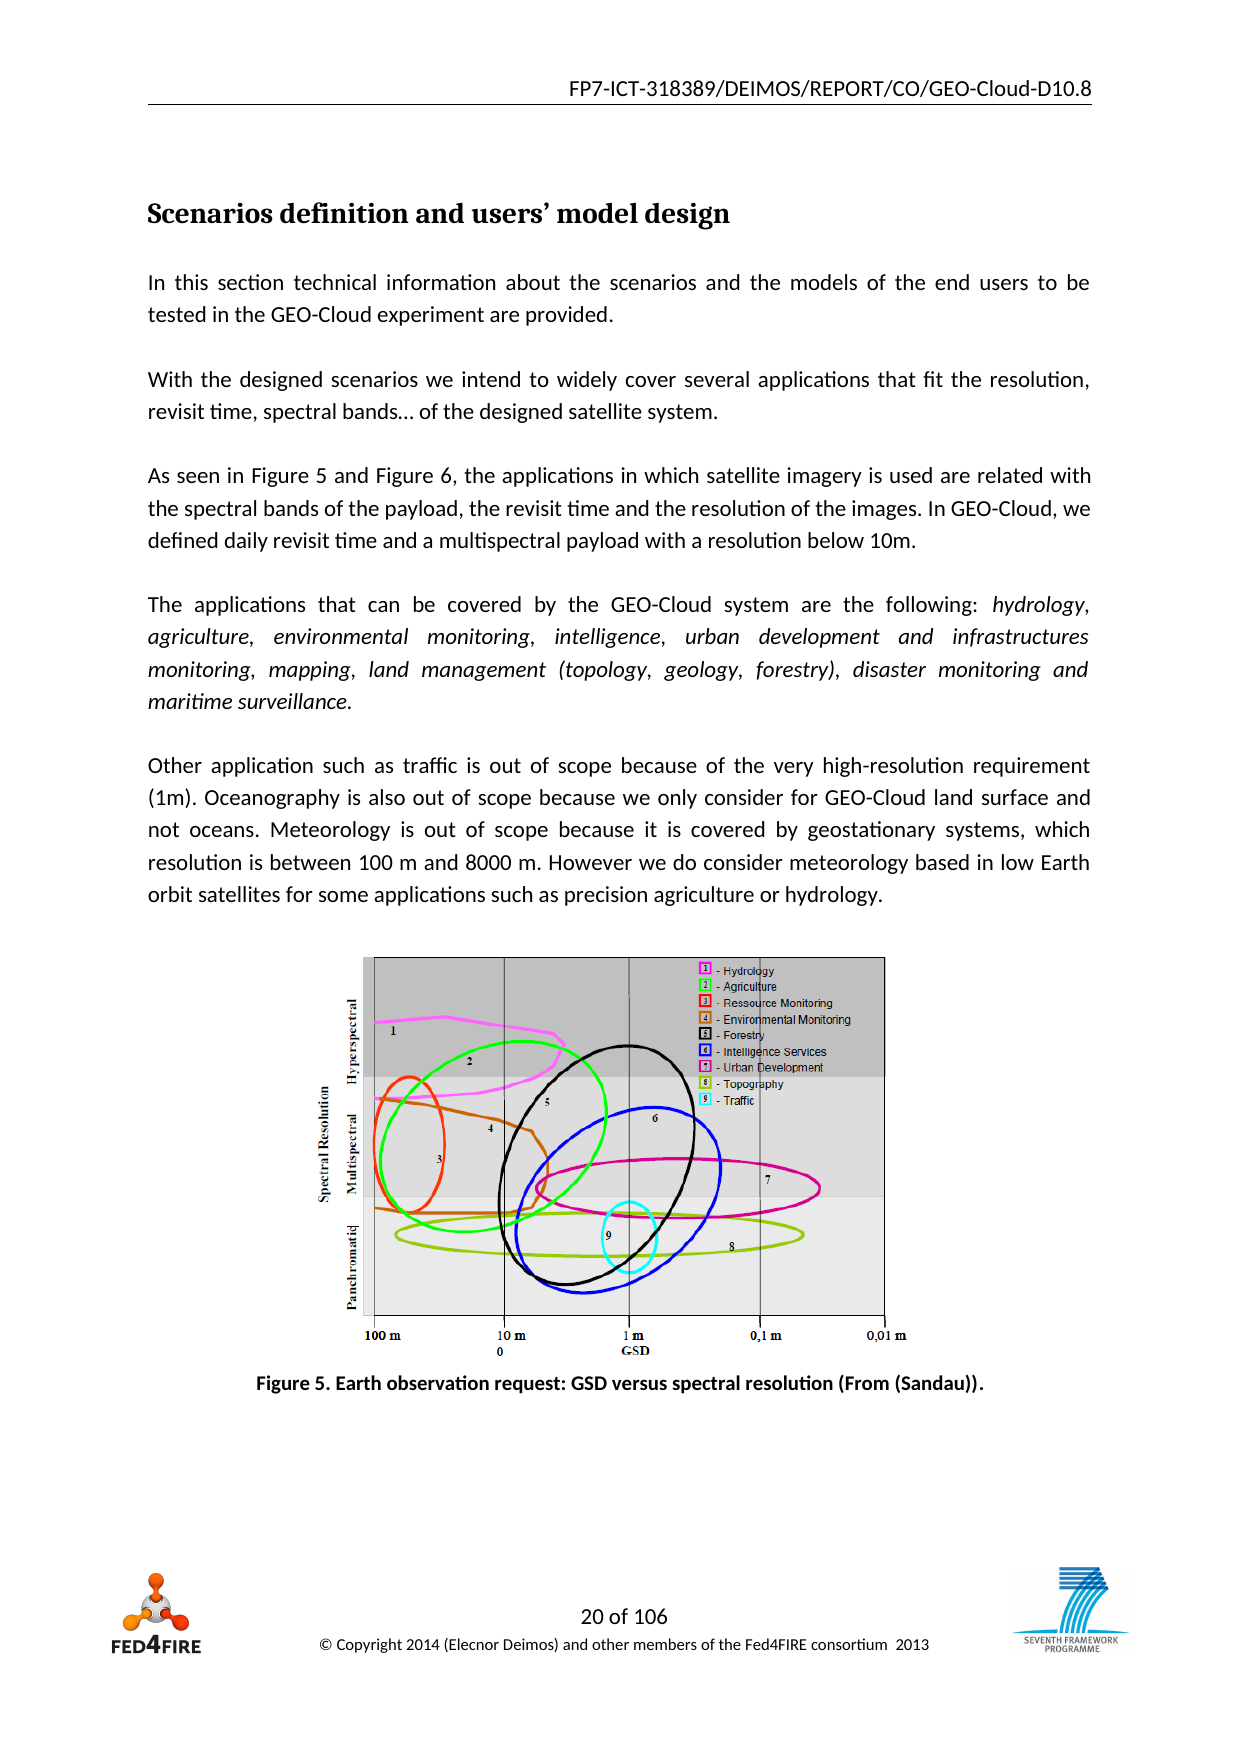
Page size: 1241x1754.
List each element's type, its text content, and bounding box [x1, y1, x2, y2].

text Other application such as traffic is out of scope because of the very high-resolution requirement (1m). Oceanography is also out of scope because we only consider for GEO-Cloud land surface and not oceans. Meteorology is out of scope because it is covered by geostationary systems, which resolution is between 100 m and 8000 m. However we do consider meteorology based in low Earth orbit satellites for some applications such as precision agriculture or hydrology. [148, 751, 1092, 908]
subtitle Scenarios definition and users’ model design [148, 198, 1092, 231]
text Figure 5. Earth observation request: GSD versus spectral resolution (From (Sandau)). [148, 1370, 1092, 1395]
text With the designed scenarios we intend to widely cover several applications that fit the resolution, revisit time, spectral bands… of the designed satellite system. [148, 365, 1092, 425]
text As seen in Figure 5 and Figure 6, the applications in which satellite imagery is used are related with the spectral bands of the payload, the revisit time and the resolution of the images. In GEO-Cloud, we defined daily revisit time and a multispectral payload with a resolution below 10m. [148, 462, 1092, 554]
text The applications that can be covered by the GEO-Cloud system are the following: hydrology, agriculture, environmental monitoring, intelligence, urban development and infrastructures monitoring, mapping, land management (topology, geology, forestry), disaster monitoring and maritime surveillance. [148, 590, 1092, 715]
text In this section technical information about the scenarios and the models of the end users to be tested in the GEO-Cloud experiment are provided. [148, 268, 1092, 329]
